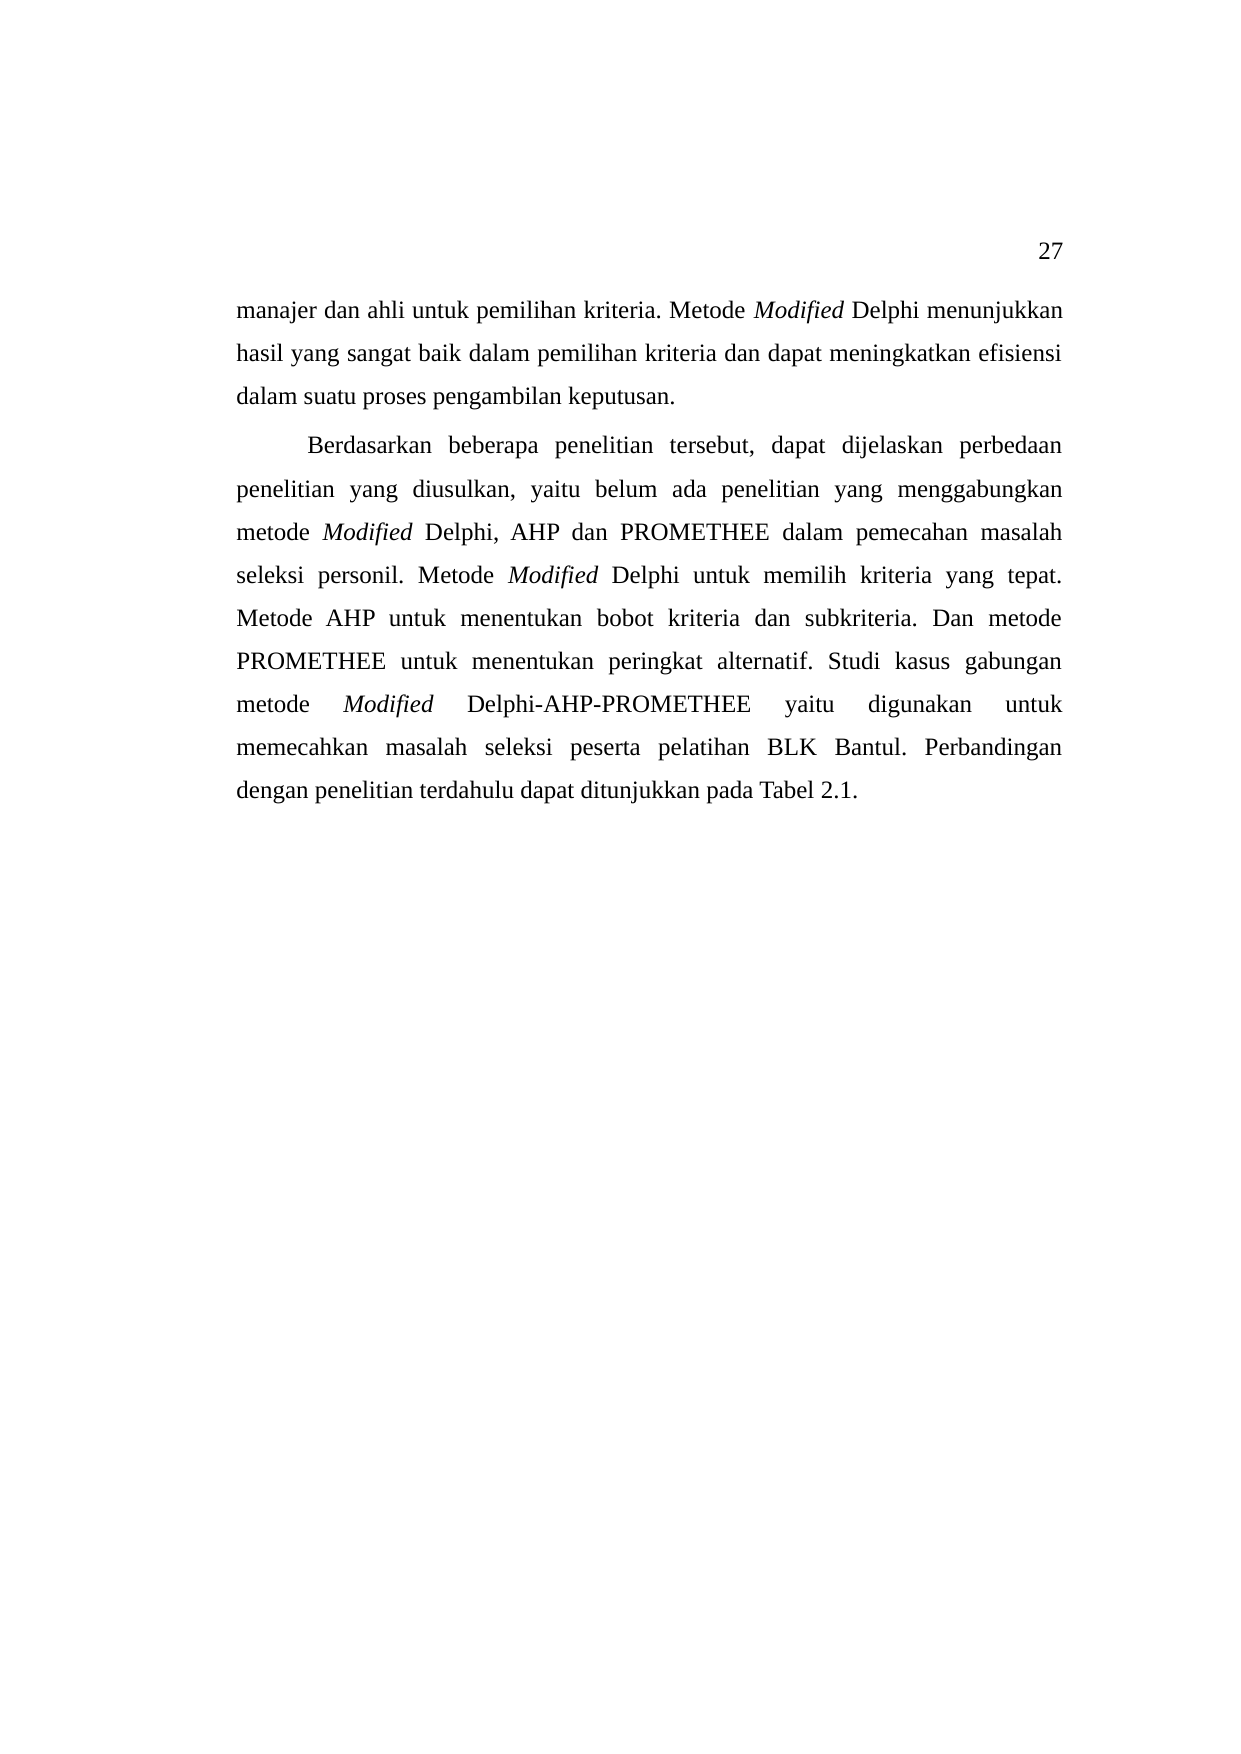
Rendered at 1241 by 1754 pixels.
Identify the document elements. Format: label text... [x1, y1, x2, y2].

text Berdasarkan beberapa penelitian tersebut, dapat dijelaskan perbedaan penelitian yang diusulkan, yaitu belum ada penelitian yang menggabungkan metode Modified Delphi, AHP dan PROMETHEE dalam pemecahan masalah seleksi personil. Metode Modified Delphi untuk memilih kriteria yang tepat. Metode AHP untuk menentukan bobot kriteria dan subkriteria. Dan metode PROMETHEE untuk menentukan peringkat alternatif. Studi kasus gabungan metode Modified Delphi-AHP-PROMETHEE yaitu digunakan untuk memecahkan masalah seleksi peserta pelatihan BLK Bantul. Perbandingan dengan penelitian terdahulu dapat ditunjukkan pada Tabel 2.1. [236, 431, 1063, 804]
text manajer dan ahli untuk pemilihan kriteria. Metode Modified Delphi menunjukkan hasil yang sangat baik dalam pemilihan kriteria dan dapat meningkatkan efisiensi dalam suatu proses pengambilan keputusan. [236, 295, 1063, 410]
